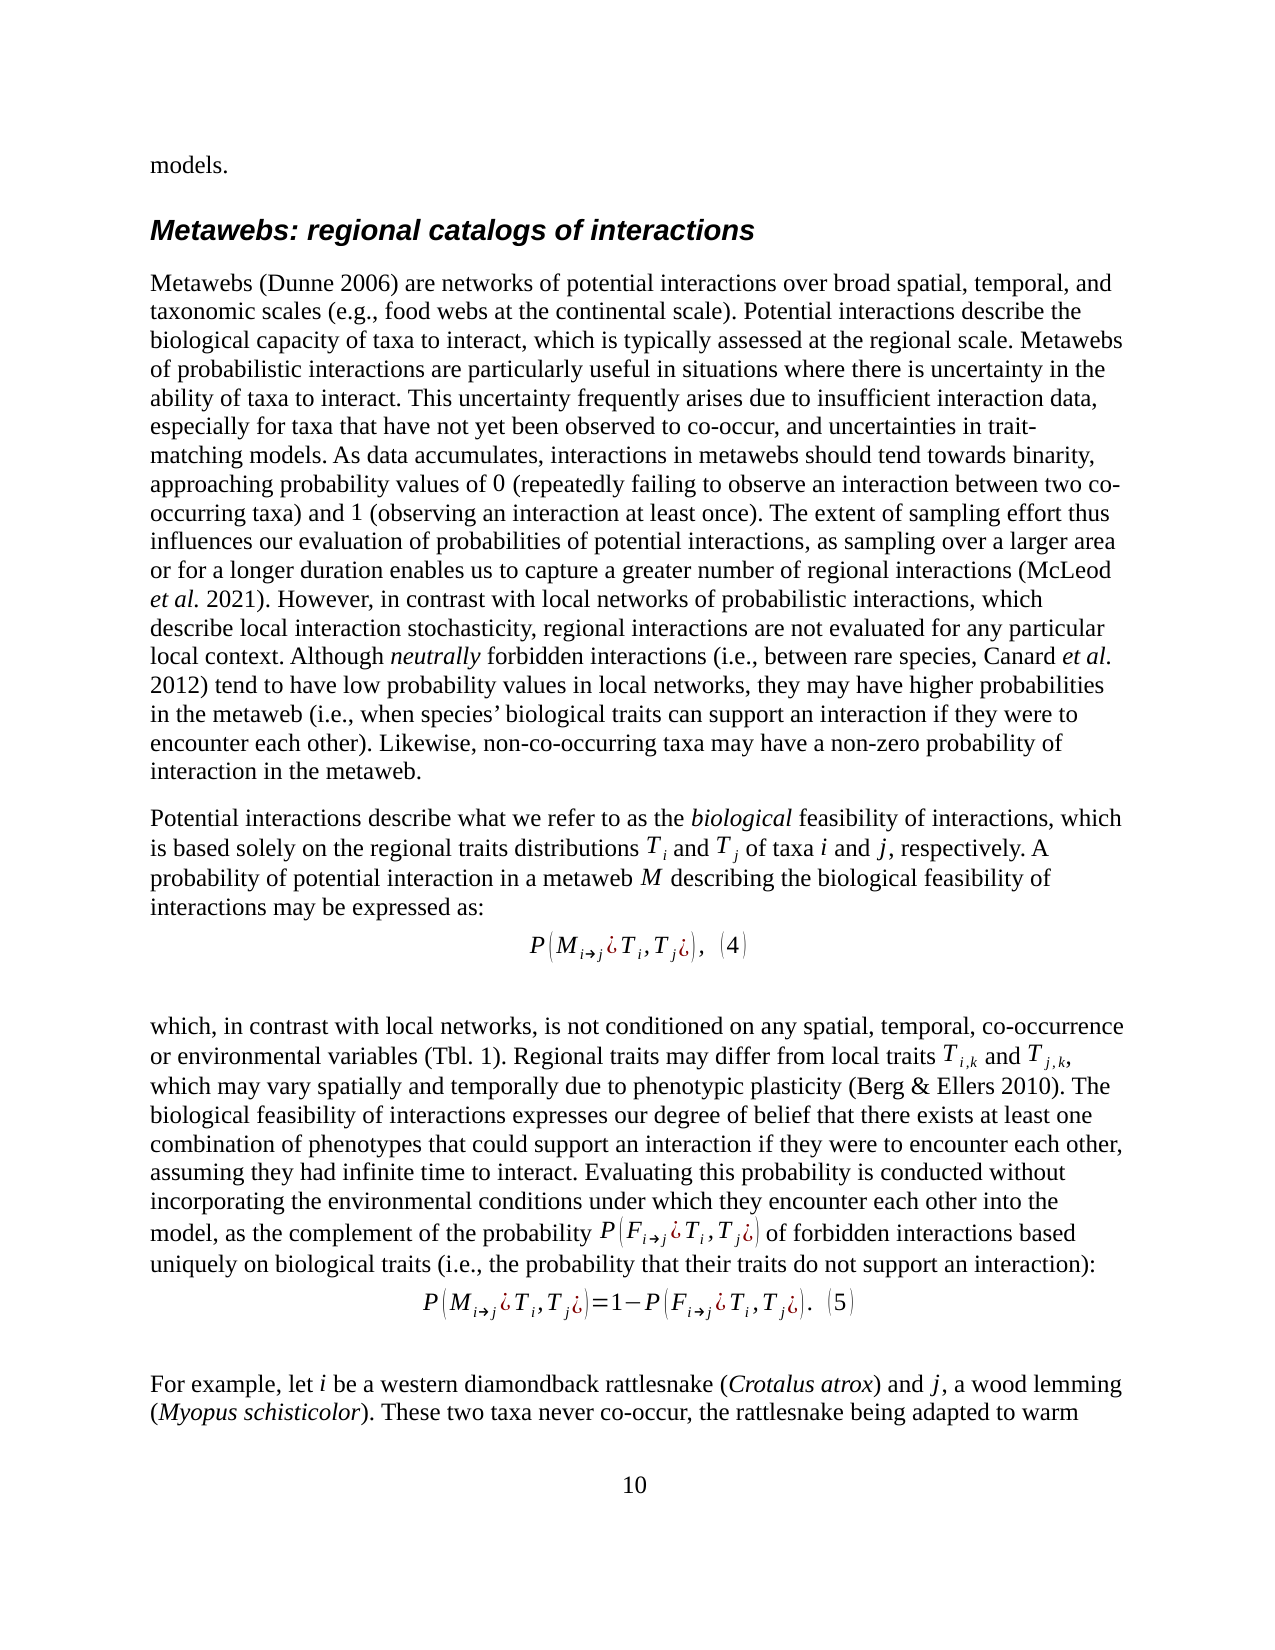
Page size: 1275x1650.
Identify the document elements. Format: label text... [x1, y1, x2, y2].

text which, in contrast with local networks, is not conditioned on any spatial, temporal, co-occurrence or environmental variables (Tbl. 1). Regional traits may differ from local traits and , which may vary spatially and temporally due to phenotypic plasticity (Berg & Ellers 2010). The biological feasibility of interactions expresses our degree of belief that there exists at least one combination of phenotypes that could support an interaction if they were to encounter each other, assuming they had infinite time to interact. Evaluating this probability is conducted without incorporating the environmental conditions under which they encounter each other into the model, as the complement of the probability of forbidden interactions based uniquely on biological traits (i.e., the probability that their traits do not support an interaction): [150, 1011, 1125, 1278]
text Potential interactions describe what we refer to as the biological feasibility of interactions, which is based solely on the regional traits distributions and of taxa and , respectively. A probability of potential interaction in a metaweb describing the biological feasibility of interactions may be expressed as: [150, 803, 1125, 921]
text models. [150, 150, 1125, 179]
subtitle Metawebs: regional catalogs of interactions [150, 213, 1125, 246]
text Metawebs (Dunne 2006) are networks of potential interactions over broad spatial, temporal, and taxonomic scales (e.g., food webs at the continental scale). Potential interactions describe the biological capacity of taxa to interact, which is typically assessed at the regional scale. Metawebs of probabilistic interactions are particularly useful in situations where there is uncertainty in the ability of taxa to interact. This uncertainty frequently arises due to insufficient interaction data, especially for taxa that have not yet been observed to co-occur, and uncertainties in trait-matching models. As data accumulates, interactions in metawebs should tend towards binarity, approaching probability values of (repeatedly failing to observe an interaction between two co-occurring taxa) and (observing an interaction at least once). The extent of sampling effort thus influences our evaluation of probabilities of potential interactions, as sampling over a larger area or for a longer duration enables us to capture a greater number of regional interactions (McLeod et al. 2021). However, in contrast with local networks of probabilistic interactions, which describe local interaction stochasticity, regional interactions are not evaluated for any particular local context. Although neutrally forbidden interactions (i.e., between rare species, Canard et al. 2012) tend to have low probability values in local networks, they may have higher probabilities in the metaweb (i.e., when species’ biological traits can support an interaction if they were to encounter each other). Likewise, non-co-occurring taxa may have a non-zero probability of interaction in the metaweb. [150, 268, 1125, 785]
text For example, let be a western diamondback rattlesnake (Crotalus atrox) and , a wood lemming (Myopus schisticolor). These two taxa never co-occur, the rattlesnake being adapted to warm [150, 1369, 1125, 1426]
